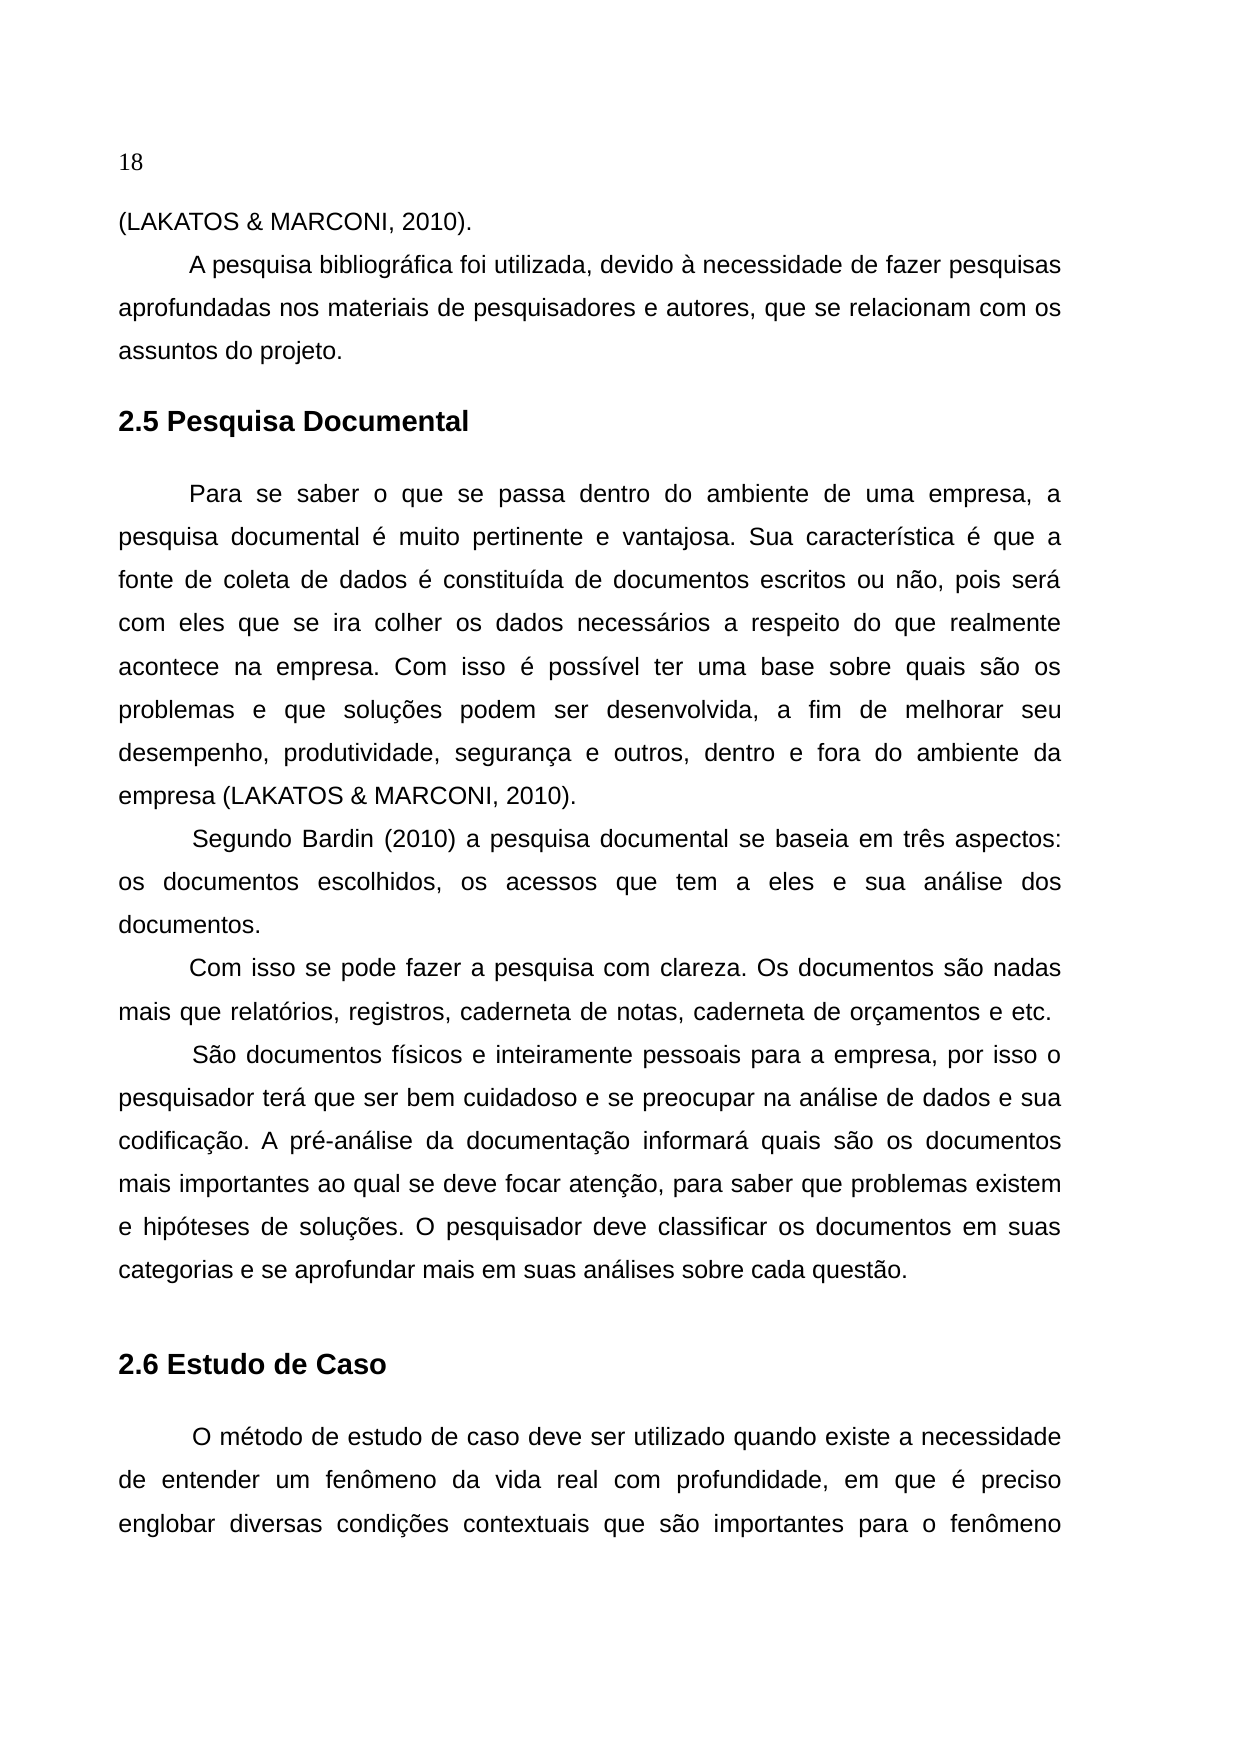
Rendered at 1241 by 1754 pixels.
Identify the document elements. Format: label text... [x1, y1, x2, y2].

text (LAKATOS & MARCONI, 2010). [118, 207, 1063, 235]
text A pesquisa bibliográfica foi utilizada, devido à necessidade de fazer pesquisas aprofundadas nos materiais de pesquisadores e autores, que se relacionam com os assuntos do projeto. [118, 250, 1063, 365]
text Para se saber o que se passa dentro do ambiente de uma empresa, a pesquisa documental é muito pertinente e vantajosa. Sua característica é que a fonte de coleta de dados é constituída de documentos escritos ou não, pois será com eles que se ira colher os dados necessários a respeito do que realmente acontece na empresa. Com isso é possível ter uma base sobre quais são os problemas e que soluções podem ser desenvolvida, a fim de melhorar seu desempenho, produtividade, segurança e outros, dentro e fora do ambiente da empresa (LAKATOS & MARCONI, 2010). [118, 479, 1063, 810]
subtitle 2.5 Pesquisa Documental [118, 404, 1063, 437]
text Com isso se pode fazer a pesquisa com clareza. Os documentos são nadas mais que relatórios, registros, caderneta de notas, caderneta de orçamentos e etc. São documentos físicos e inteiramente pessoais para a empresa, por isso o pesquisador terá que ser bem cuidadoso e se preocupar na análise de dados e sua codificação. A pré-análise da documentação informará quais são os documentos mais importantes ao qual se deve focar atenção, para saber que problemas existem e hipóteses de soluções. O pesquisador deve classificar os documentos em suas categorias e se aprofundar mais em suas análises sobre cada questão. [118, 953, 1063, 1284]
text O método de estudo de caso deve ser utilizado quando existe a necessidade de entender um fenômeno da vida real com profundidade, em que é preciso englobar diversas condições contextuais que são importantes para o fenômeno [118, 1422, 1063, 1537]
text Segundo Bardin (2010) a pesquisa documental se baseia em três aspectos: os documentos escolhidos, os acessos que tem a eles e sua análise dos documentos. [118, 824, 1063, 939]
subtitle 2.6 Estudo de Caso [118, 1347, 1063, 1381]
